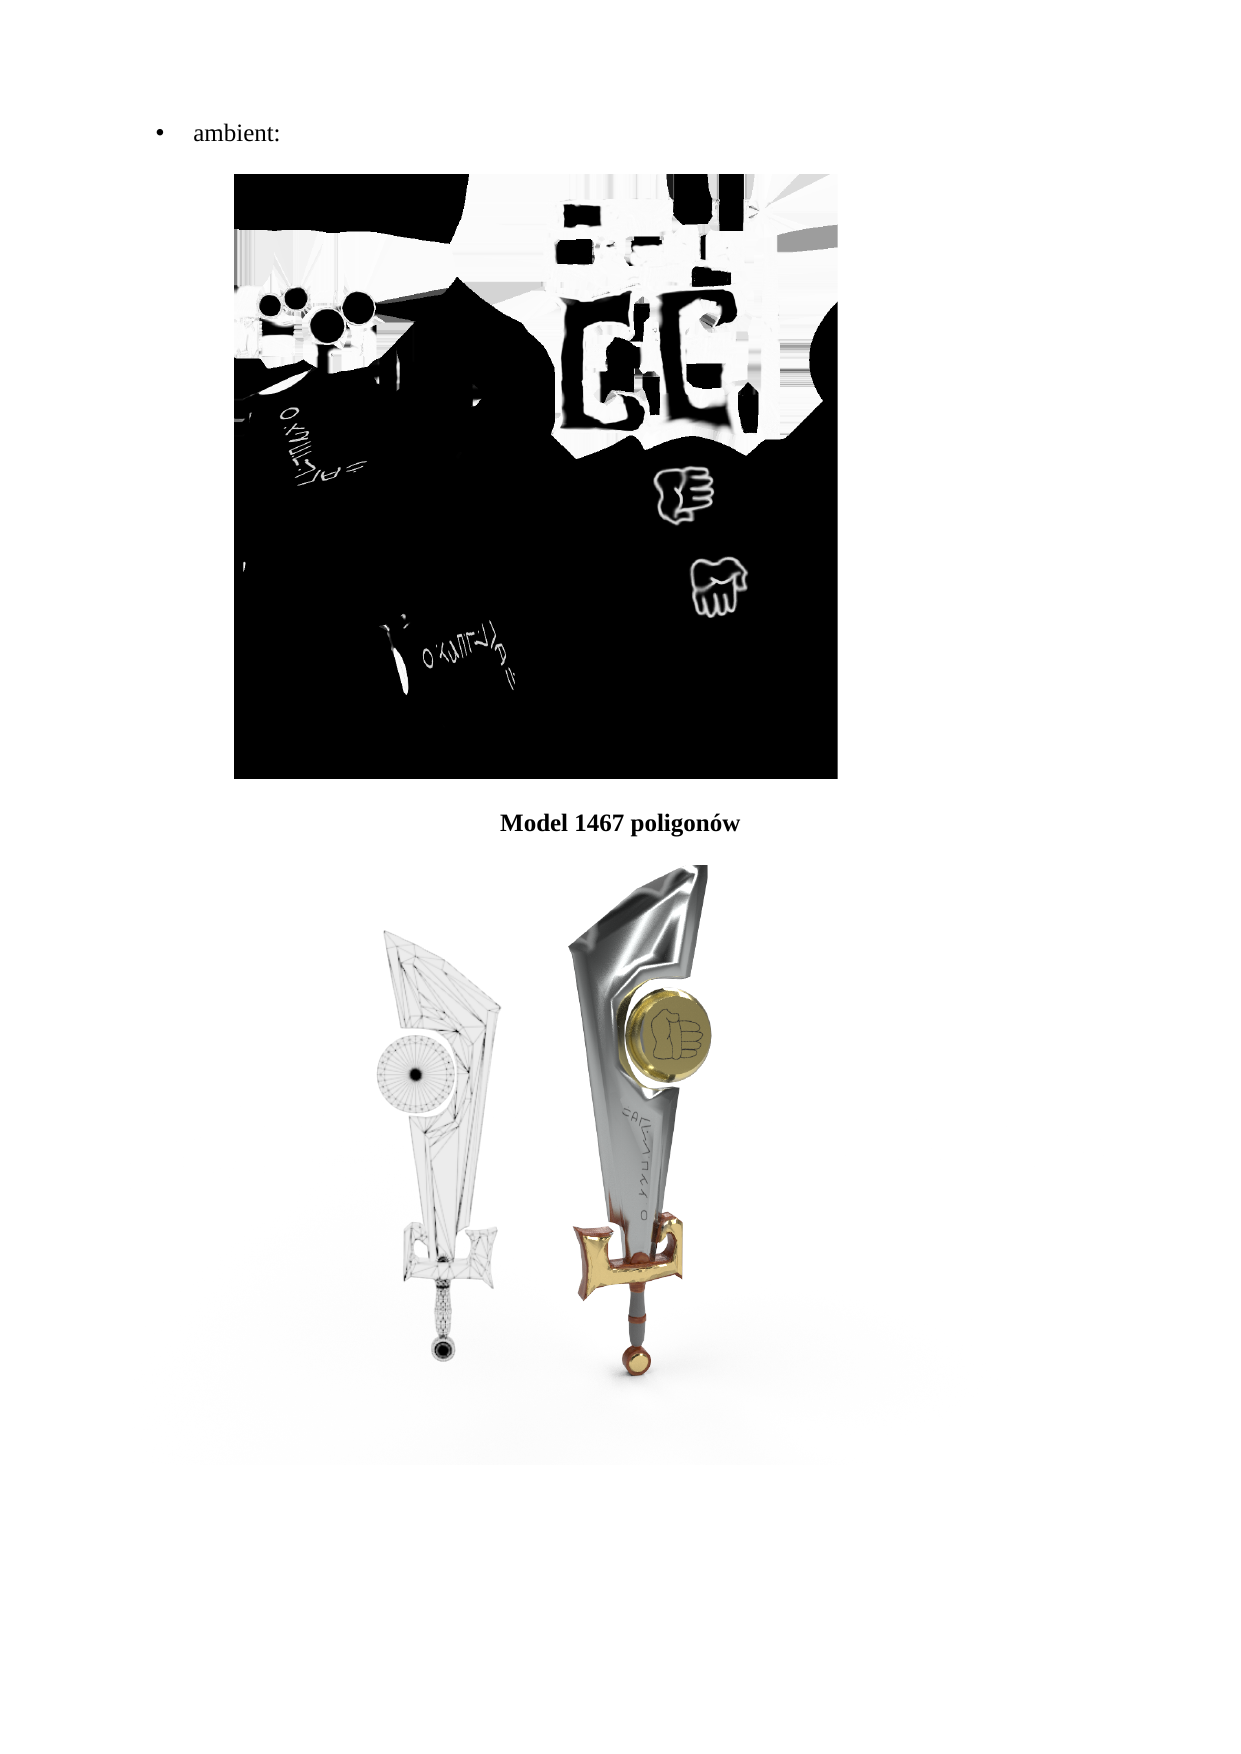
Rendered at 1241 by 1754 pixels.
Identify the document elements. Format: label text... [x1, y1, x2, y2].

picture [3, 865, 1112, 1529]
list ambient: [156, 118, 1122, 147]
picture [234, 174, 838, 779]
text Model 1467 poligonów [118, 808, 1122, 837]
